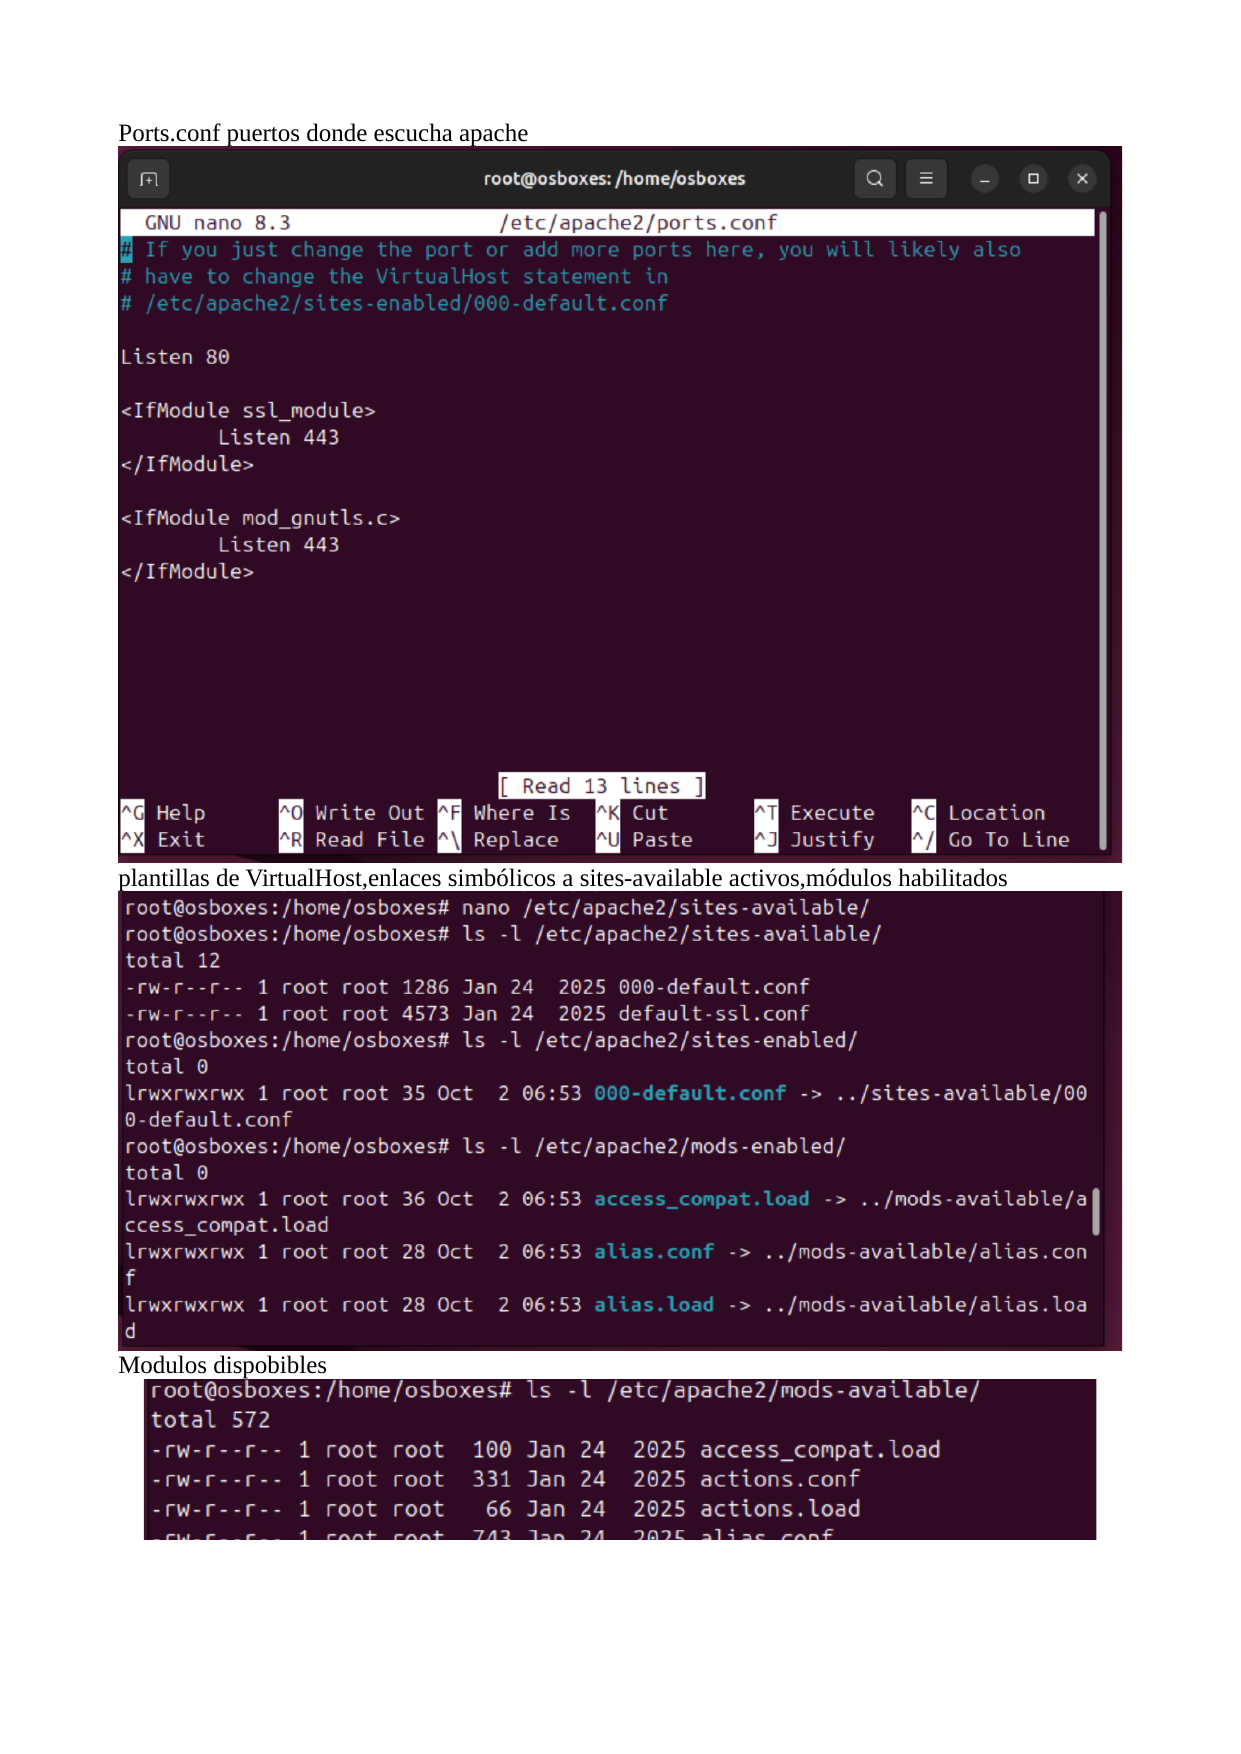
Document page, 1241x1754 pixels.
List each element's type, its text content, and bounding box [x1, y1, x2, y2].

text Ports.conf puertos donde escucha apache [118, 118, 1122, 146]
text Modulos dispobibles [118, 1351, 1122, 1379]
picture [118, 146, 1123, 863]
text plantillas de VirtualHost,enlaces simbólicos a sites-available activos,módulos habilitados [118, 863, 1122, 891]
picture [143, 1379, 1097, 1540]
picture [118, 891, 1123, 1351]
